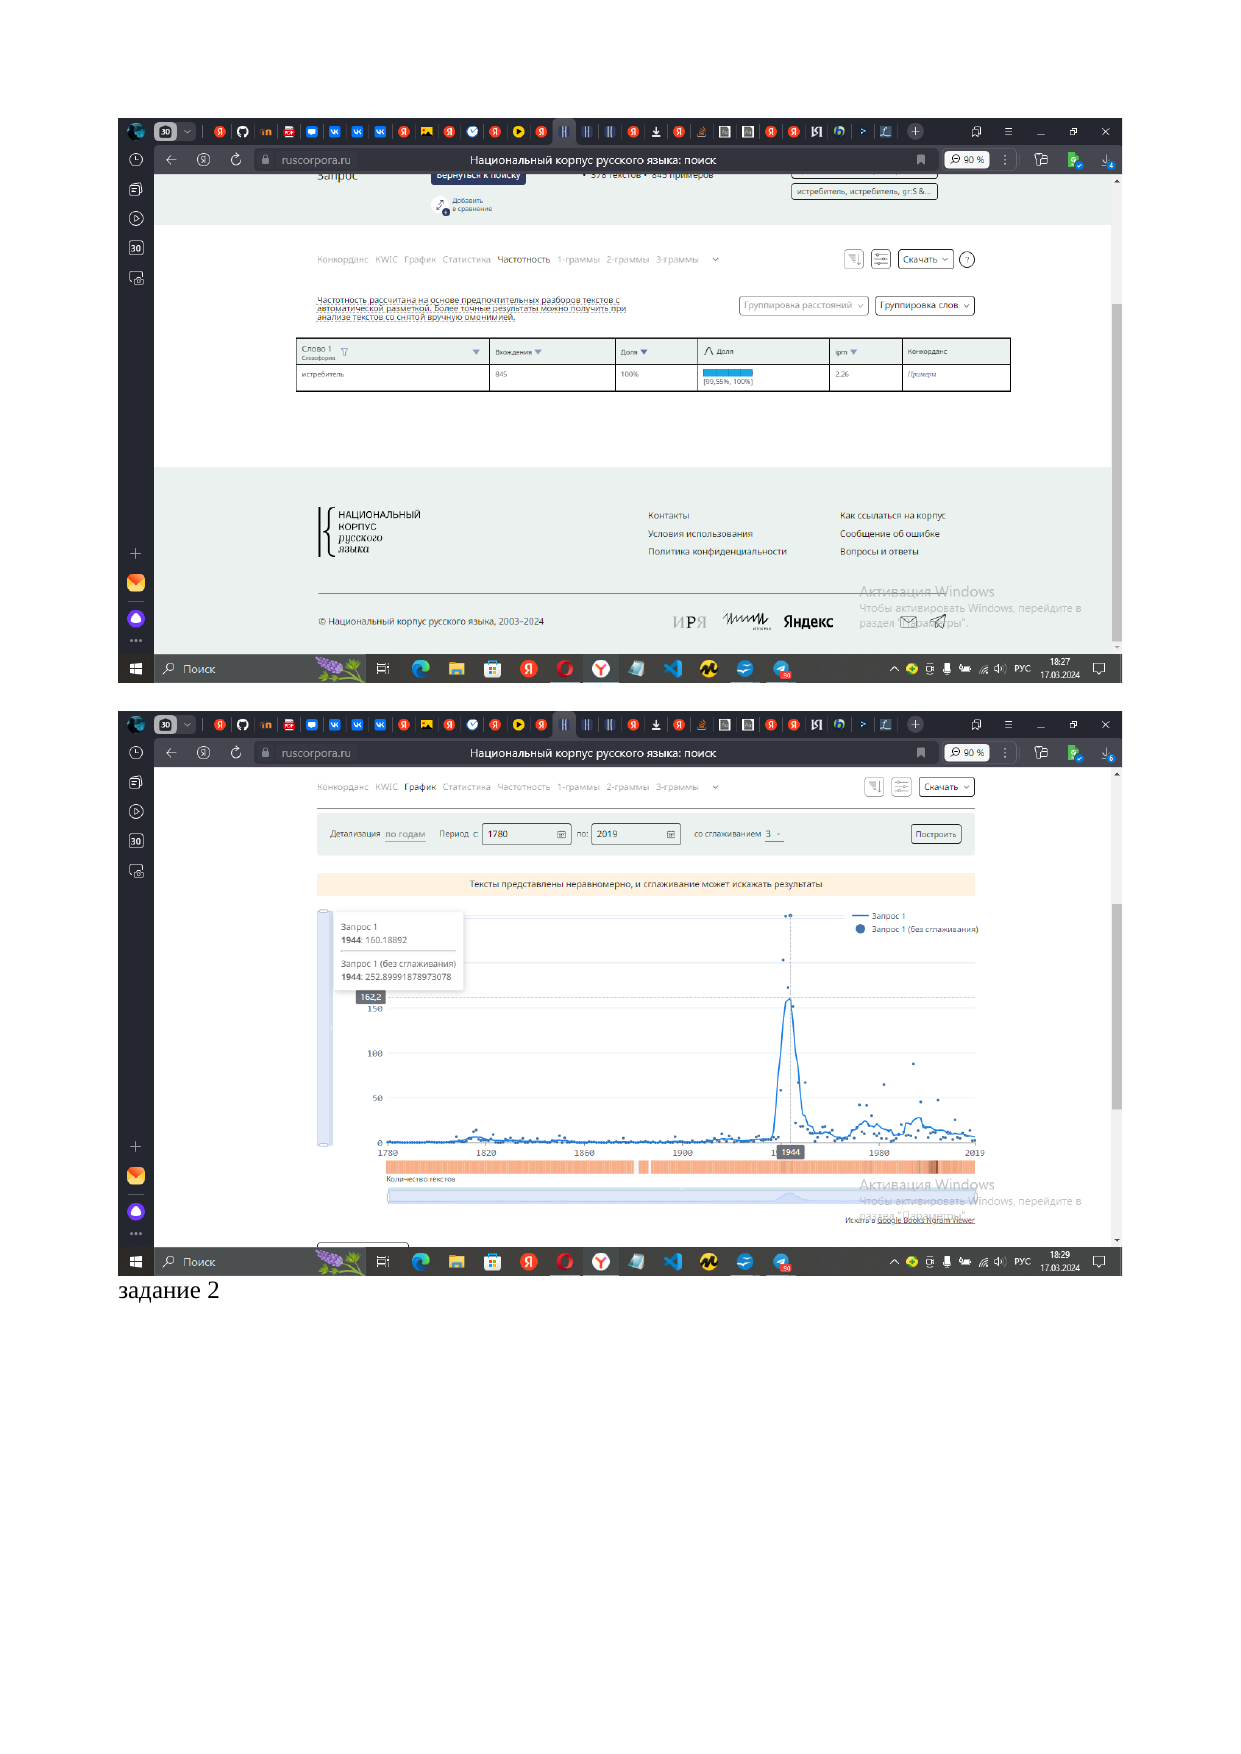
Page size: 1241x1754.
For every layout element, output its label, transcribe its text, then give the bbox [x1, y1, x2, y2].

picture [118, 118, 1123, 683]
text задание 2 [118, 1276, 1122, 1304]
picture [118, 711, 1123, 1276]
